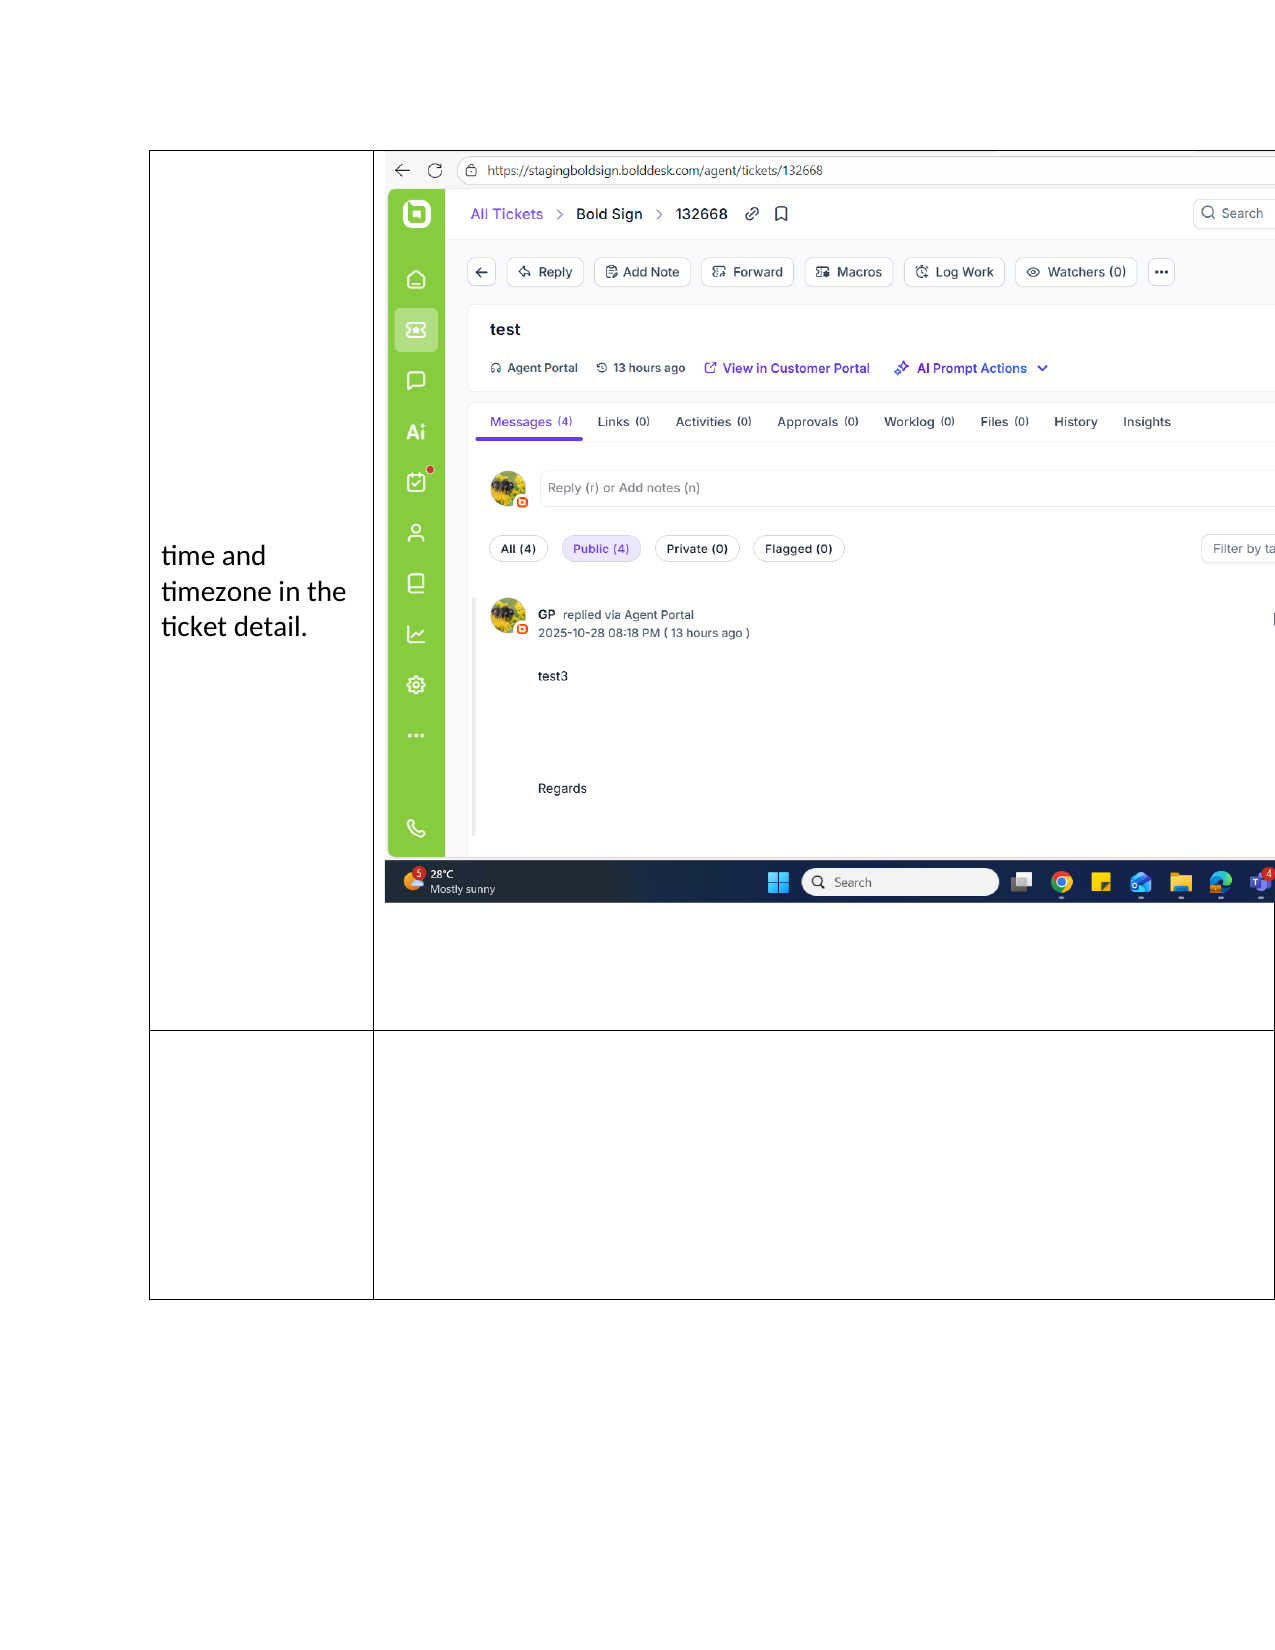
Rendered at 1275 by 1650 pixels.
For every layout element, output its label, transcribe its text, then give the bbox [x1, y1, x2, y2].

table_cell time and timezone in the ticket detail. [150, 151, 373, 1030]
table_cell [150, 1031, 373, 1299]
table_cell When changing ticket status Solved to closed “Full resolution time” not to be taken into consideration: Previous value to be displayed. [374, 1031, 1274, 1299]
table_cell [374, 151, 1274, 1030]
